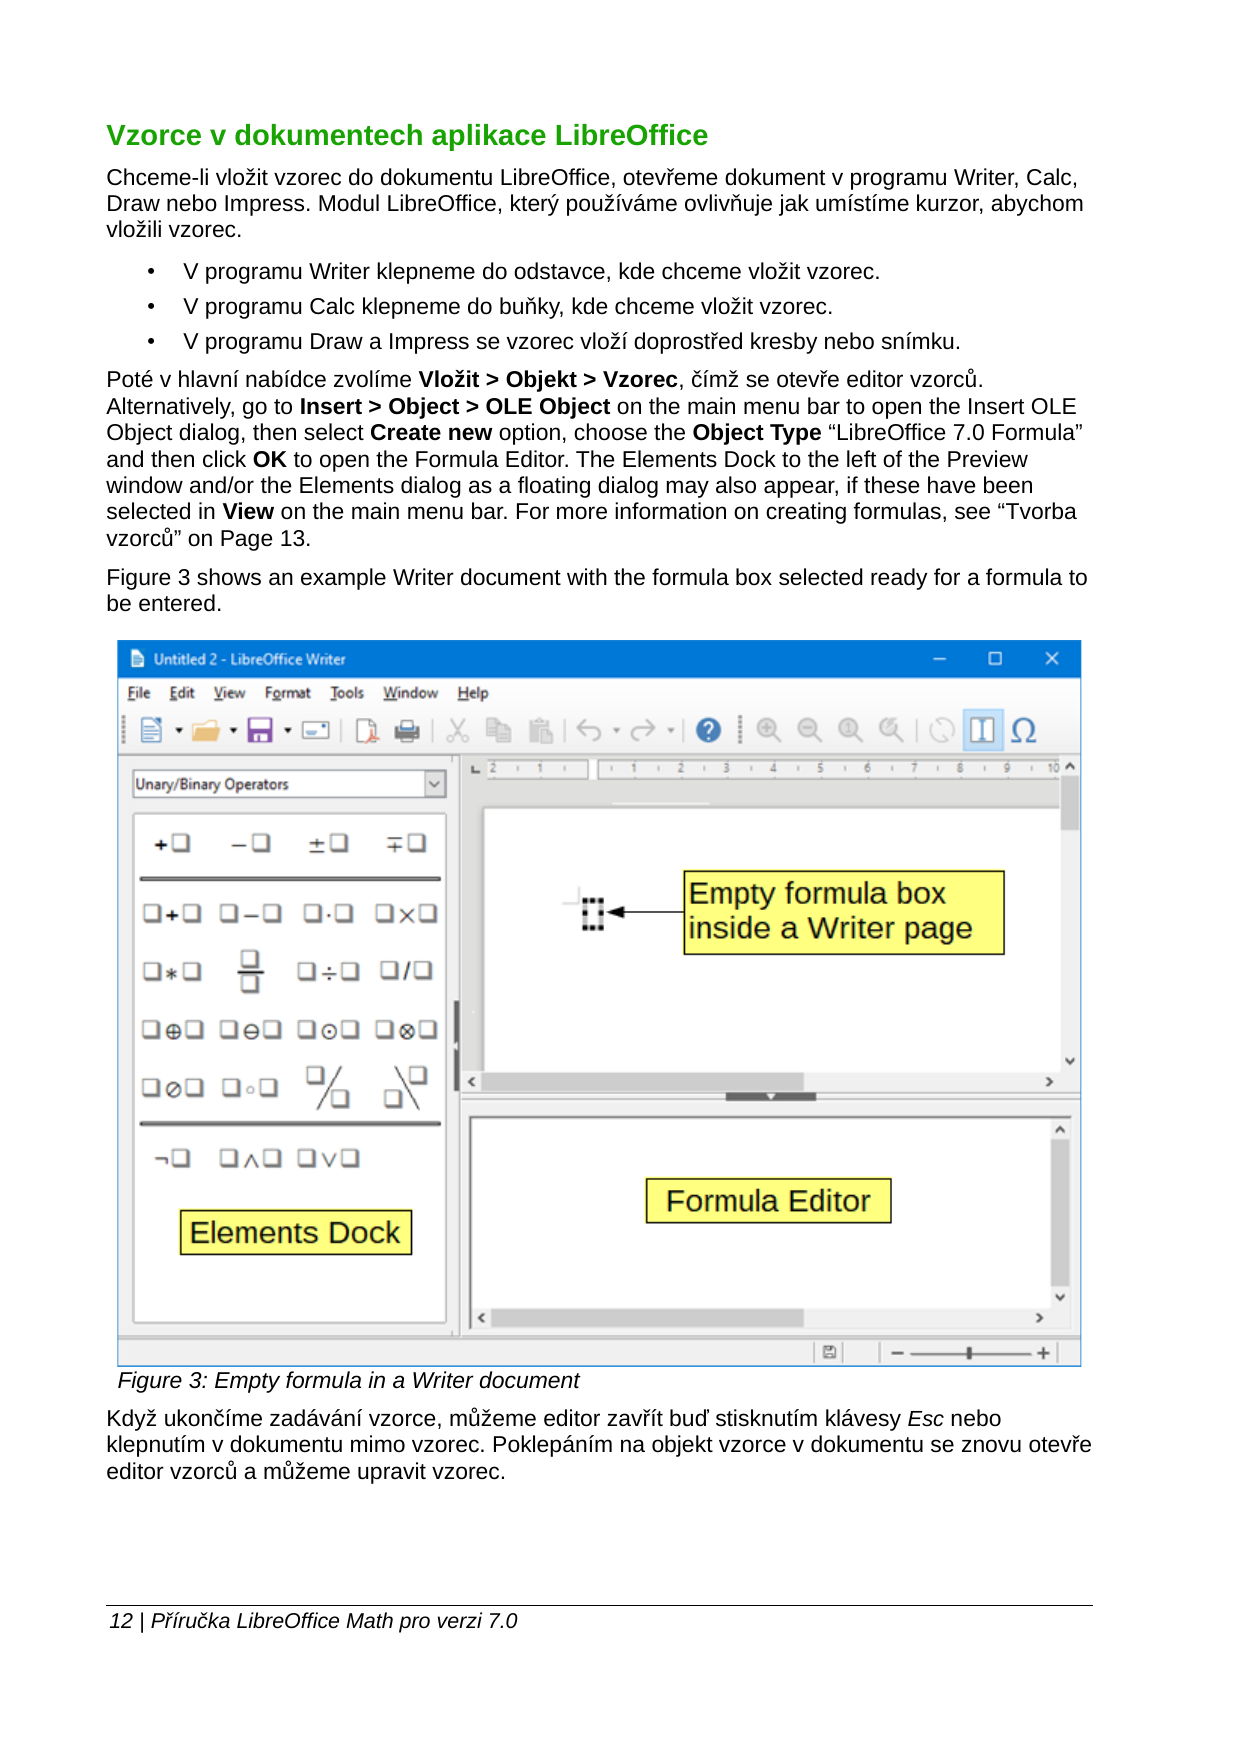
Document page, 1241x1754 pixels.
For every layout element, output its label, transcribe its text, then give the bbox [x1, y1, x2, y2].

list V programu Draw a Impress se vzorec vloží doprostřed kresby nebo snímku. [144, 325, 1093, 358]
text Figure 3: Empty formula in a Writer document [117, 1367, 1082, 1393]
text Figure 3 shows an example Writer document with the formula box selected ready for a formula to be entered. [106, 563, 1093, 616]
text Když ukončíme zadávání vzorce, můžeme editor zavřít buď stisknutím klávesy Esc nebo klepnutím v dokumentu mimo vzorec. Poklepáním na objekt vzorce v dokumentu se znovu otevře editor vzorců a můžeme upravit vzorec. [106, 1405, 1093, 1484]
picture [117, 640, 1082, 1367]
text Chceme-li vložit vzorec do dokumentu LibreOffice, otevřeme dokument v programu Writer, Calc, Draw nebo Impress. Modul LibreOffice, který používáme ovlivňuje jak umístíme kurzor, abychom vložili vzorec. [106, 163, 1093, 242]
subtitle Vzorce v dokumentech aplikace LibreOffice [106, 118, 1093, 152]
text Poté v hlavní nabídce zvolíme Vložit > Objekt > Vzorec, čímž se otevře editor vzorců. Alternatively, go to Insert > Object > OLE Object on the main menu bar to open the Insert OLE Object dialog, then select Create new option, choose the Object Type “LibreOffice 7.0 Formula” and then click OK to open the Formula Editor. The Elements Dock to the left of the Preview window and/or the Elements dialog as a floating dialog may also appear, if these have been selected in View on the main menu bar. For more information on creating formulas, see “Creating formulas” on Page 13. [106, 366, 1093, 551]
list V programu Calc klepneme do buňky, kde chceme vložit vzorec. [144, 290, 1093, 319]
list V programu Writer klepneme do odstavce, kde chceme vložit vzorec. [144, 255, 1093, 284]
